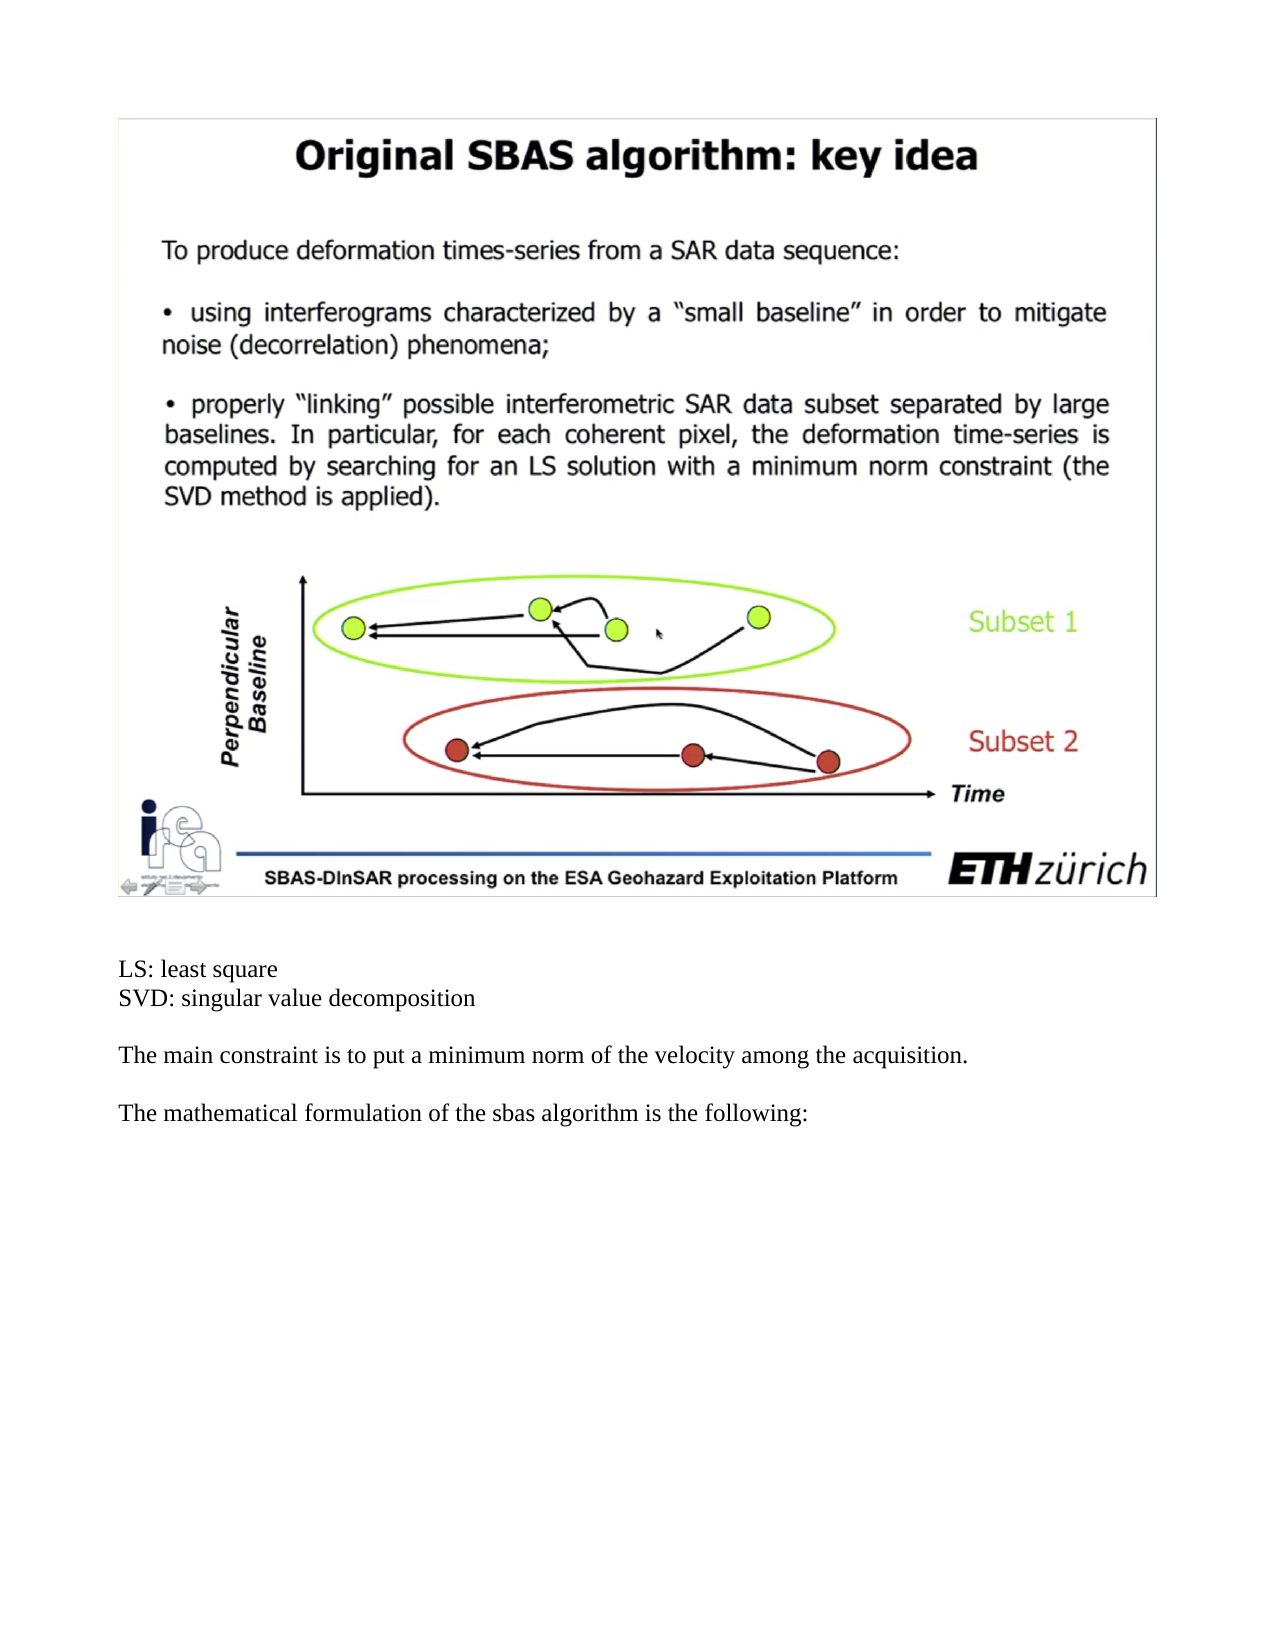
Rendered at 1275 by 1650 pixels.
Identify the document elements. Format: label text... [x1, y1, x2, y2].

text The mathematical formulation of the sbas algorithm is the following: [118, 1098, 1157, 1126]
picture [118, 118, 1157, 897]
text LS: least square [118, 954, 1157, 983]
text The main constraint is to put a minimum norm of the velocity among the acquisition. [118, 1040, 1157, 1069]
text SVD: singular value decomposition [118, 983, 1157, 1011]
